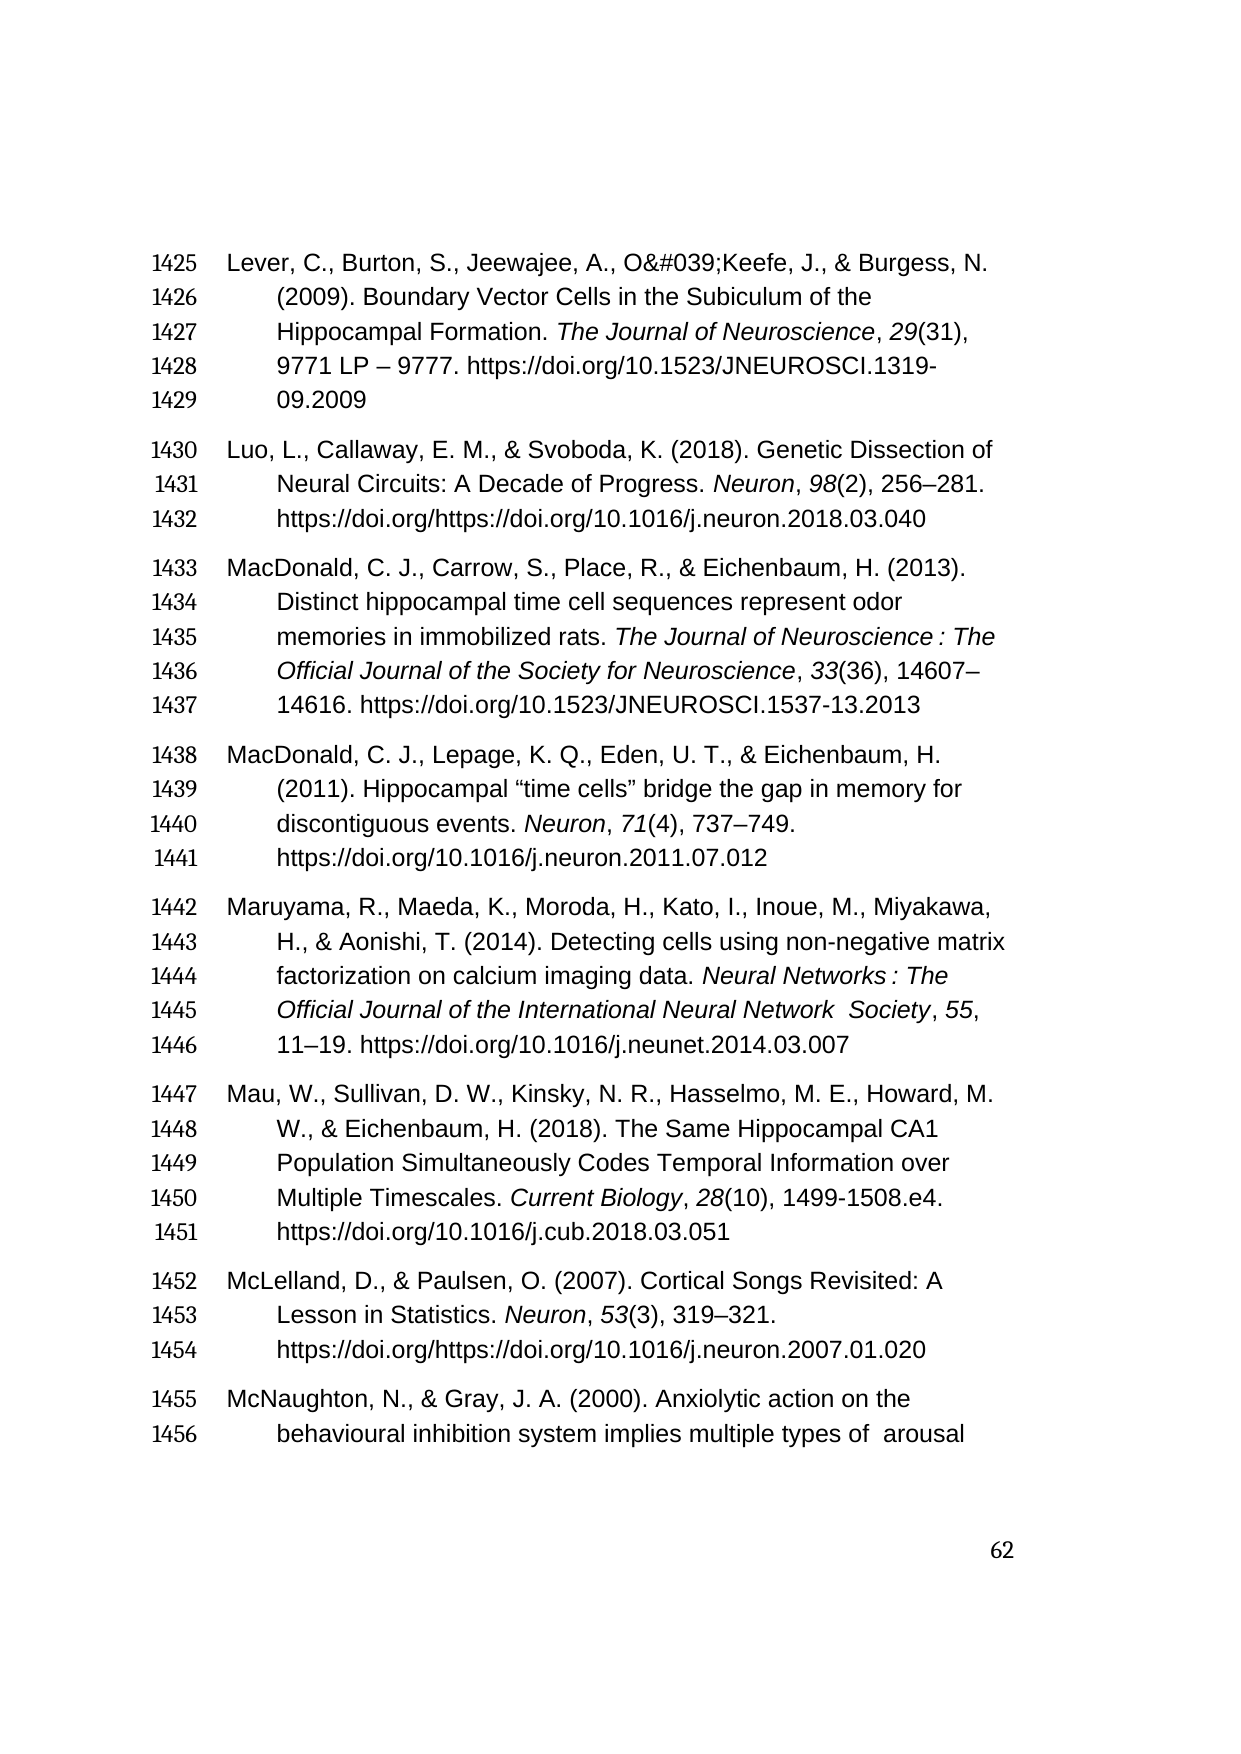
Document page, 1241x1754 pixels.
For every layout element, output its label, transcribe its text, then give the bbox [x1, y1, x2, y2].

text MacDonald, C. J., Carrow, S., Place, R., & Eichenbaum, H. (2013). Distinct hippocampal time cell sequences represent odor memories in immobilized rats. The Journal of Neuroscience : The Official Journal of the Society for Neuroscience, 33(36), 14607–14616. https://doi.org/10.1523/JNEUROSCI.1537-13.2013 [226, 553, 1014, 719]
text McNaughton, N., & Gray, J. A. (2000). Anxiolytic action on the behavioural inhibition system implies multiple types of arousal [226, 1384, 1014, 1447]
text MacDonald, C. J., Lepage, K. Q., Eden, U. T., & Eichenbaum, H. (2011). Hippocampal “time cells” bridge the gap in memory for discontiguous events. Neuron, 71(4), 737–749. https://doi.org/10.1016/j.neuron.2011.07.012 [226, 739, 1014, 872]
text Mau, W., Sullivan, D. W., Kinsky, N. R., Hasselmo, M. E., Howard, M. W., & Eichenbaum, H. (2018). The Same Hippocampal CA1 Population Simultaneously Codes Temporal Information over Multiple Timescales. Current Biology, 28(10), 1499-1508.e4. https://doi.org/10.1016/j.cub.2018.03.051 [226, 1079, 1014, 1246]
text Lever, C., Burton, S., Jeewajee, A., O&#039;Keefe, J., & Burgess, N. (2009). Boundary Vector Cells in the Subiculum of the Hippocampal Formation. The Journal of Neuroscience, 29(31), 9771 LP – 9777. https://doi.org/10.1523/JNEUROSCI.1319-09.2009 [226, 248, 1014, 414]
text McLelland, D., & Paulsen, O. (2007). Cortical Songs Revisited: A Lesson in Statistics. Neuron, 53(3), 319–321. https://doi.org/https://doi.org/10.1016/j.neuron.2007.01.020 [226, 1266, 1014, 1364]
text Maruyama, R., Maeda, K., Moroda, H., Kato, I., Inoue, M., Miyakawa, H., & Aonishi, T. (2014). Detecting cells using non-negative matrix factorization on calcium imaging data. Neural Networks : The Official Journal of the International Neural Network Society, 55, 11–19. https://doi.org/10.1016/j.neunet.2014.03.007 [226, 892, 1014, 1059]
text Luo, L., Callaway, E. M., & Svoboda, K. (2018). Genetic Dissection of Neural Circuits: A Decade of Progress. Neuron, 98(2), 256–281. https://doi.org/https://doi.org/10.1016/j.neuron.2018.03.040 [226, 434, 1014, 532]
